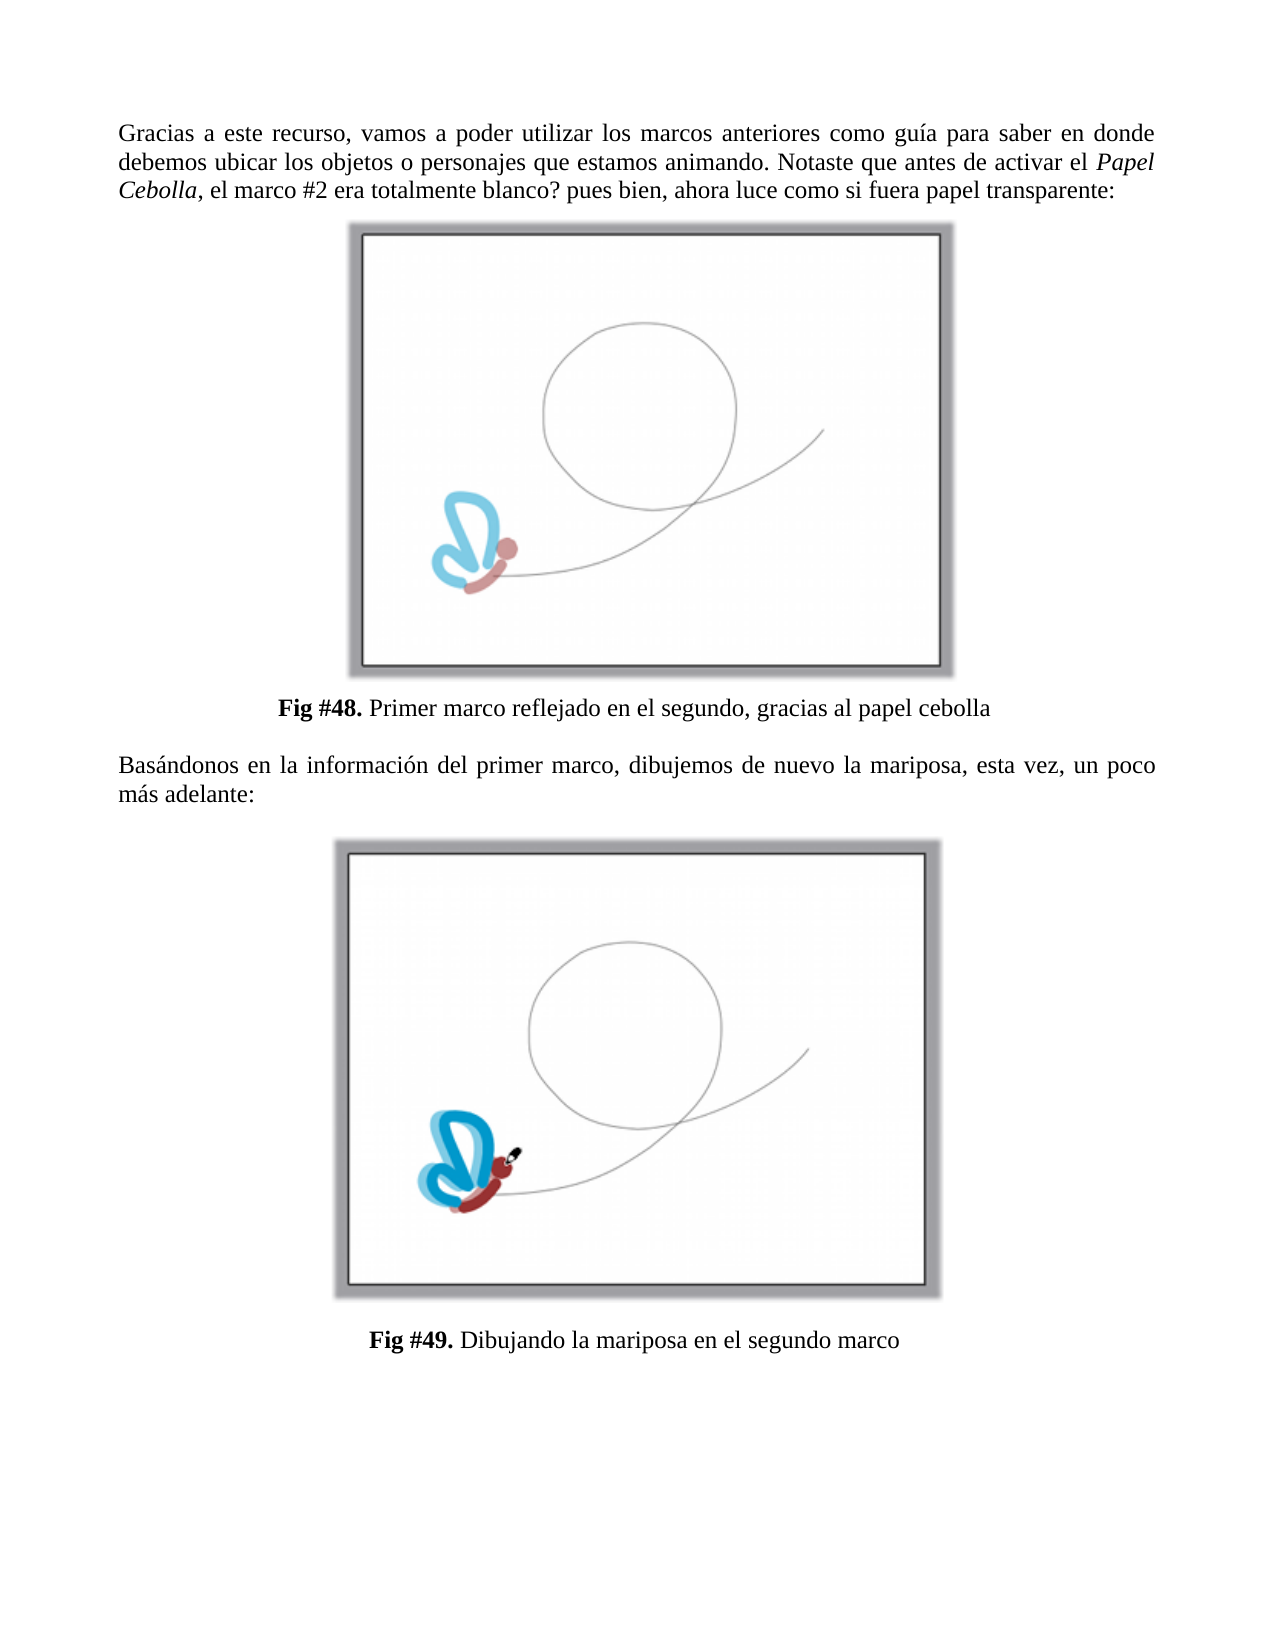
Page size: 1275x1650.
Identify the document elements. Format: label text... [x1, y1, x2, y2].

text Basándonos en la información del primer marco, dibujemos de nuevo la mariposa, esta vez, un poco más adelante: [118, 751, 1157, 808]
text Gracias a este recurso, vamos a poder utilizar los marcos anteriores como guía para saber en donde debemos ubicar los objetos o personajes que estamos animando. Notaste que antes de activar el Papel Cebolla, el marco #2 era totalmente blanco? pues bien, ahora luce como si fuera papel transparente: [118, 118, 1157, 204]
text Fig #48. Primer marco reflejado en el segundo, gracias al papel cebolla [118, 693, 1157, 722]
picture [345, 219, 958, 682]
picture [331, 836, 944, 1303]
text Fig #49. Dibujando la mariposa en el segundo marco [118, 1326, 1157, 1354]
